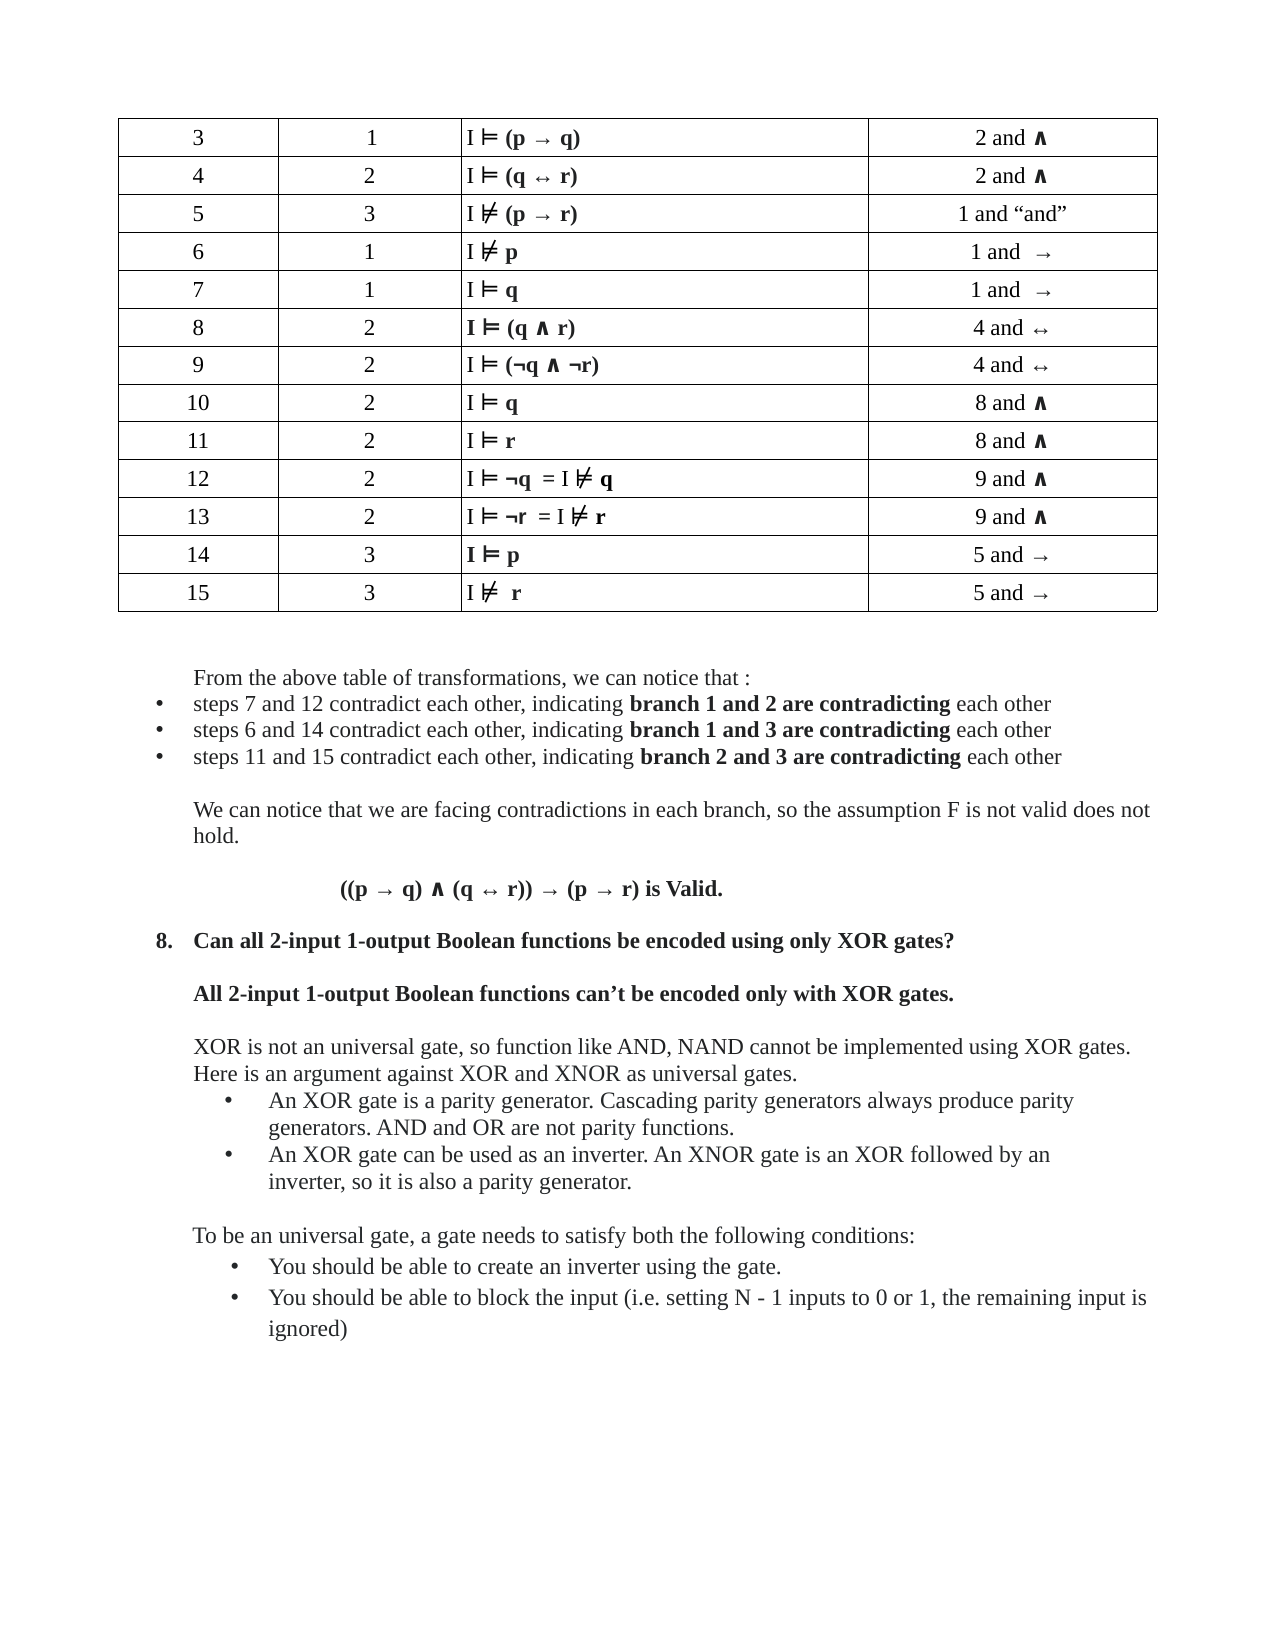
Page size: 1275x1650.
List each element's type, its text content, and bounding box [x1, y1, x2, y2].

list An XOR gate is a parity generator. Cascading parity generators always produce parity generators. AND and OR are not parity functions. [224, 1086, 1098, 1140]
table_cell 1 [279, 233, 461, 270]
table_cell 15 [119, 574, 278, 611]
table_cell 4 and ↔ [869, 347, 1157, 383]
table_cell I ⊨ r [462, 422, 868, 459]
list steps 7 and 12 contradict each other, indicating branch 1 and 2 are contradicting each other [156, 690, 1157, 717]
table_cell 1 [279, 119, 461, 156]
table_cell 3 [119, 119, 278, 156]
table_cell 1 and → [869, 233, 1157, 270]
table_cell 3 [279, 536, 461, 573]
list From the above table of transformations, we can notice that : [156, 637, 1157, 690]
table_cell 1 [279, 271, 461, 308]
table_cell 2 [279, 422, 461, 459]
table_cell 5 and → [869, 536, 1157, 573]
table_cell 2 and ∧ [869, 157, 1157, 194]
table_cell 13 [119, 498, 278, 535]
table_cell 5 [119, 195, 278, 232]
table_cell 8 and ∧ [869, 385, 1157, 421]
table_cell 7 [119, 271, 278, 308]
table_cell 3 [279, 195, 461, 232]
table_cell 5 and → [869, 574, 1157, 611]
table_cell 2 [279, 309, 461, 346]
text To be an universal gate, a gate needs to satisfy both the following conditions: [118, 1221, 1157, 1248]
table_cell I ⊨ p [462, 536, 868, 573]
table_cell I ⊭ p [462, 233, 868, 270]
list steps 6 and 14 contradict each other, indicating branch 1 and 3 are contradicting each other [156, 717, 1157, 743]
table_cell I ⊨ ¬r = I ⊭ r [462, 498, 868, 535]
table_cell I ⊨ (q ∧ r) [462, 309, 868, 346]
table_cell 3 [279, 574, 461, 611]
table_cell 10 [119, 385, 278, 421]
table_cell 2 [279, 460, 461, 497]
table_cell 4 [119, 157, 278, 194]
table_cell 1 and “and” [869, 195, 1157, 232]
table_cell 2 [279, 157, 461, 194]
list steps 11 and 15 contradict each other, indicating branch 2 and 3 are contradicting each other We can notice that we are facing contradictions in each branch, so the assumption F is not valid does not hold. [156, 743, 1157, 848]
table_cell 2 [279, 347, 461, 383]
table_cell 2 [279, 498, 461, 535]
table_cell I ⊨ (p → q) [462, 119, 868, 156]
table_cell 8 and ∧ [869, 422, 1157, 459]
table_cell 2 [279, 385, 461, 421]
table_cell 9 and ∧ [869, 498, 1157, 535]
list An XOR gate can be used as an inverter. An XNOR gate is an XOR followed by an inverter, so it is also a parity generator. [177, 1140, 1098, 1194]
table_cell 9 [119, 347, 278, 383]
table_cell I ⊨ (q ↔ r) [462, 157, 868, 194]
table_cell 11 [119, 422, 278, 459]
table_cell I ⊨ ¬q = I ⊭ q [462, 460, 868, 497]
table_cell 6 [119, 233, 278, 270]
table_cell I ⊨ q [462, 385, 868, 421]
table_cell 9 and ∧ [869, 460, 1157, 497]
list All 2-input 1-output Boolean functions can’t be encoded only with XOR gates. [156, 980, 1157, 1006]
table_cell 2 and ∧ [869, 119, 1157, 156]
table_cell I ⊨ (¬q ∧ ¬r) [462, 347, 868, 383]
list Can all 2-input 1-output Boolean functions be encoded using only XOR gates? [156, 927, 1157, 980]
table_cell 1 and → [869, 271, 1157, 308]
list XOR is not an universal gate, so function like AND, NAND cannot be implemented using XOR gates. Here is an argument against XOR and XNOR as universal gates. [156, 1006, 1157, 1086]
list You should be able to block the input (i.e. setting N - 1 inputs to 0 or 1, the remaining input is ignored) [231, 1283, 1157, 1341]
table_cell I ⊨ q [462, 271, 868, 308]
table_cell I ⊭ r [462, 574, 868, 611]
table_cell 8 [119, 309, 278, 346]
table_cell 12 [119, 460, 278, 497]
table_cell 14 [119, 536, 278, 573]
list You should be able to create an inverter using the gate. [231, 1252, 1157, 1279]
list ((p → q) ∧ (q ↔ r)) → (p → r) is Valid. [156, 848, 1157, 927]
table_cell I ⊭ (p → r) [462, 195, 868, 232]
table_cell 4 and ↔ [869, 309, 1157, 346]
